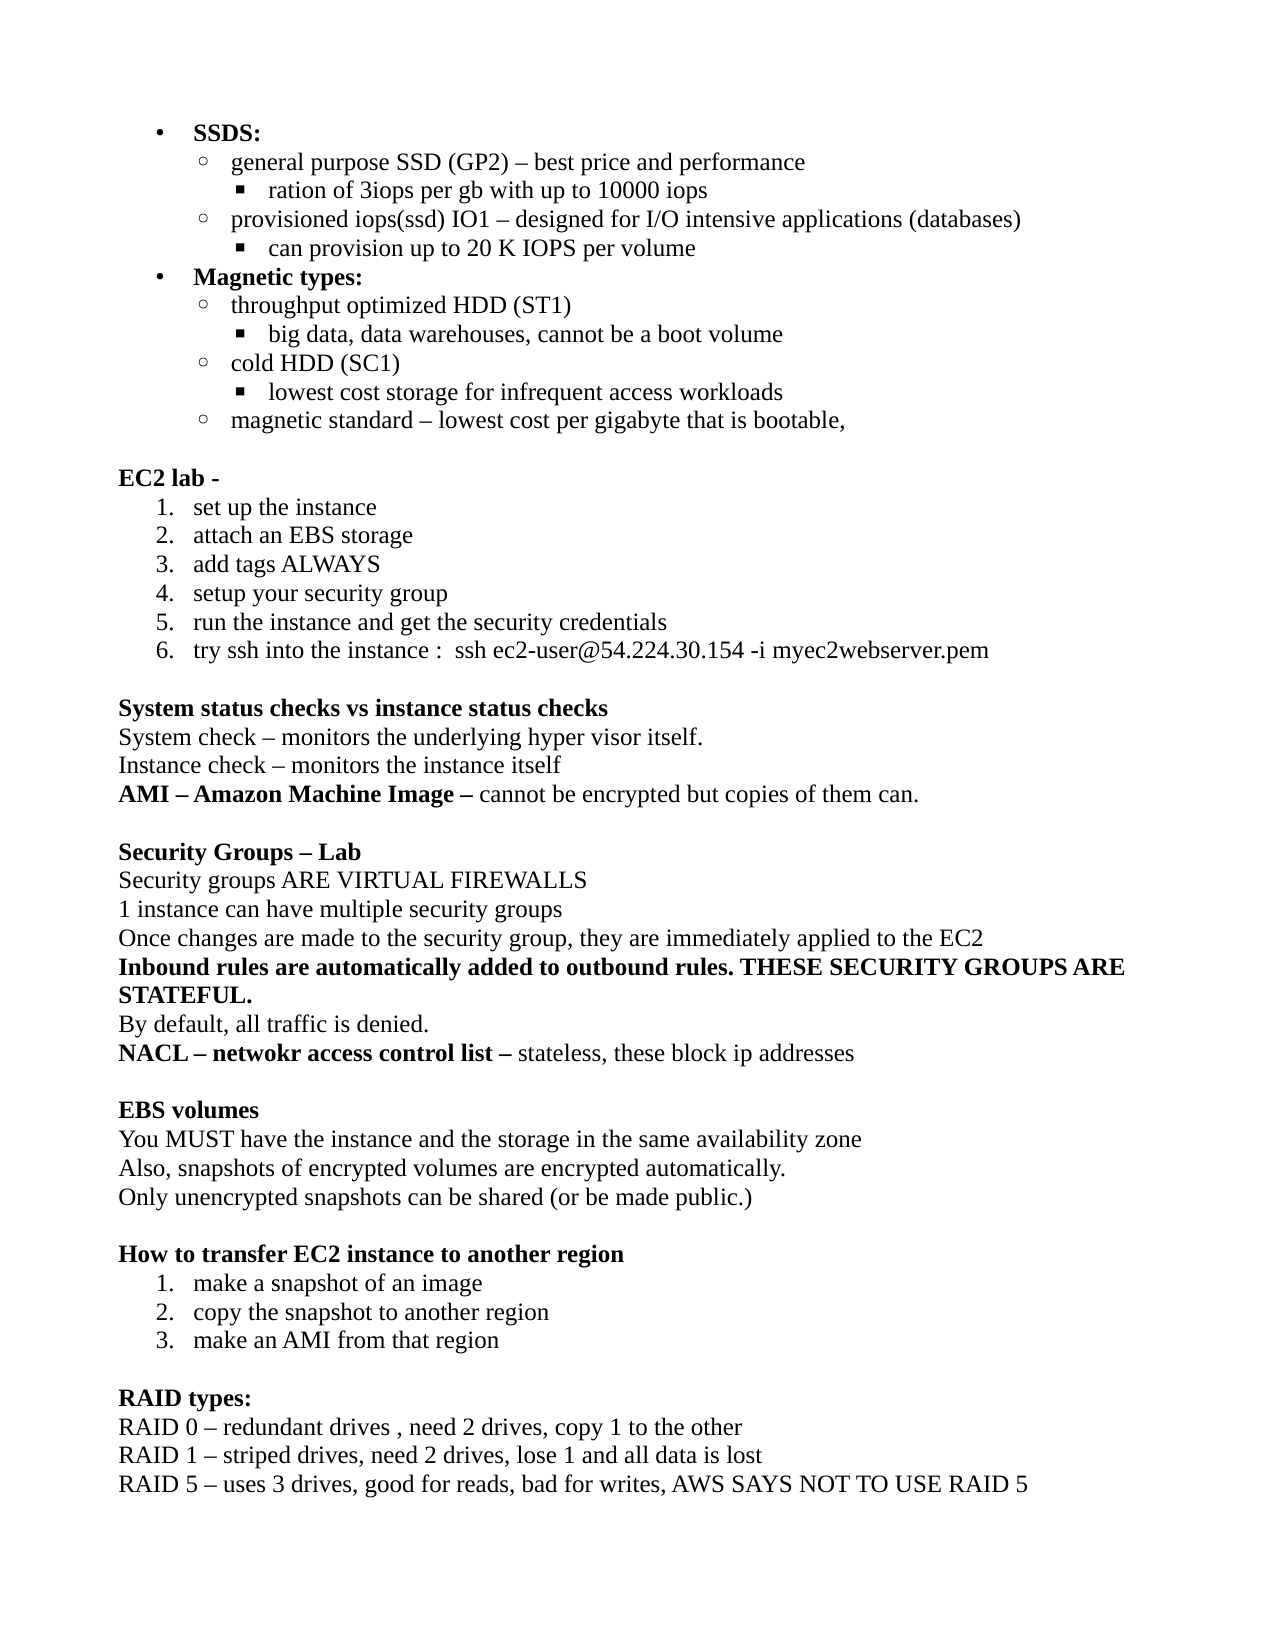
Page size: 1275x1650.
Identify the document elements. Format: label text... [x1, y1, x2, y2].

text Also, snapshots of encrypted volumes are encrypted automatically. [118, 1153, 1157, 1182]
list magnetic standard – lowest cost per gigabyte that is bootable, [193, 406, 1157, 434]
text Once changes are made to the security group, they are immediately applied to the EC2 [118, 923, 1157, 952]
list Magnetic types: [156, 262, 1157, 291]
text By default, all traffic is denied. [118, 1009, 1157, 1038]
text RAID 5 – uses 3 drives, good for reads, bad for writes, AWS SAYS NOT TO USE RAID 5 [118, 1469, 1157, 1498]
text Instance check – monitors the instance itself [118, 751, 1157, 779]
list big data, data warehouses, cannot be a boot volume [231, 319, 1157, 348]
text 1 instance can have multiple security groups [118, 894, 1157, 923]
text RAID types: [118, 1383, 1157, 1412]
text NACL – netwokr access control list – stateless, these block ip addresses [118, 1038, 1157, 1067]
text AMI – Amazon Machine Image – cannot be encrypted but copies of them can. [118, 779, 1157, 808]
text Inbound rules are automatically added to outbound rules. THESE SECURITY GROUPS ARE STATEFUL. [118, 952, 1157, 1009]
text EBS volumes [118, 1096, 1157, 1124]
list run the instance and get the security credentials [156, 607, 1157, 636]
text RAID 0 – redundant drives , need 2 drives, copy 1 to the other [118, 1412, 1157, 1441]
list setup your security group [156, 578, 1157, 607]
text System status checks vs instance status checks [118, 693, 1157, 722]
text Security Groups – Lab [118, 837, 1157, 866]
text You MUST have the instance and the storage in the same availability zone [118, 1124, 1157, 1153]
text Security groups ARE VIRTUAL FIREWALLS [118, 866, 1157, 894]
text How to transfer EC2 instance to another region [118, 1239, 1157, 1268]
list cold HDD (SC1) [193, 348, 1157, 377]
list make a snapshot of an image [156, 1268, 1157, 1297]
list set up the instance [156, 492, 1157, 521]
list attach an EBS storage [156, 521, 1157, 549]
text Only unencrypted snapshots can be shared (or be made public.) [118, 1182, 1157, 1211]
text System check – monitors the underlying hyper visor itself. [118, 722, 1157, 751]
list make an AMI from that region [156, 1326, 1157, 1354]
text RAID 1 – striped drives, need 2 drives, lose 1 and all data is lost [118, 1441, 1157, 1469]
list ration of 3iops per gb with up to 10000 iops [231, 176, 1157, 204]
text EC2 lab - [118, 463, 1157, 492]
list try ssh into the instance : ssh ec2-user@54.224.30.154 -i myec2webserver.pem [156, 636, 1157, 664]
list lowest cost storage for infrequent access workloads [231, 377, 1157, 406]
list copy the snapshot to another region [156, 1297, 1157, 1326]
list can provision up to 20 K IOPS per volume [231, 233, 1157, 262]
list add tags ALWAYS [156, 549, 1157, 578]
list general purpose SSD (GP2) – best price and performance [193, 147, 1157, 176]
list throughput optimized HDD (ST1) [193, 291, 1157, 319]
list SSDS: [156, 118, 1157, 147]
list provisioned iops(ssd) IO1 – designed for I/O intensive applications (databases) [193, 204, 1157, 233]
